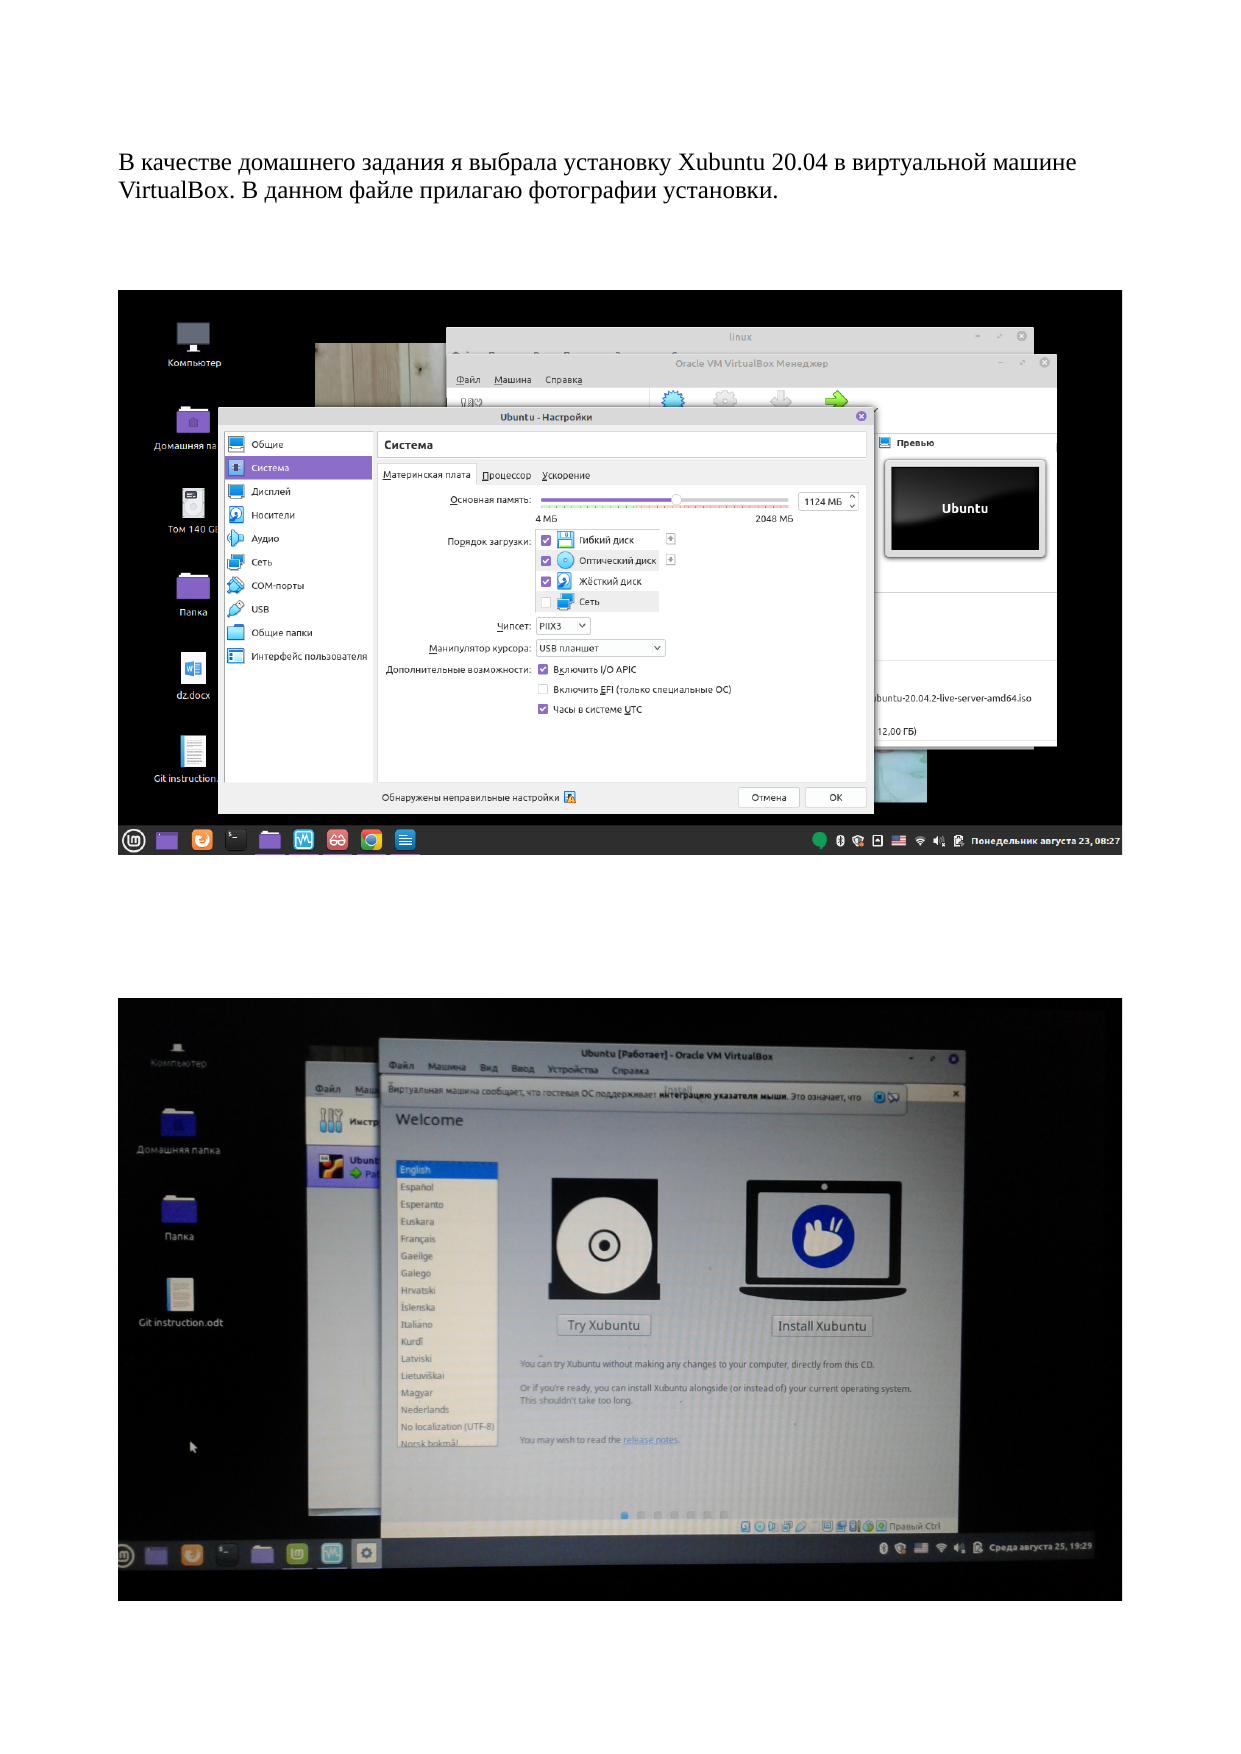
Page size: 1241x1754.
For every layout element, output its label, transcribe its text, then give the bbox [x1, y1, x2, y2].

text В качестве домашнего задания я выбрала установку Xubuntu 20.04 в виртуальной машине VirtualBox. В данном файле прилагаю фотографии установки. [118, 147, 1122, 204]
picture [118, 998, 1123, 1601]
picture [118, 290, 1123, 855]
